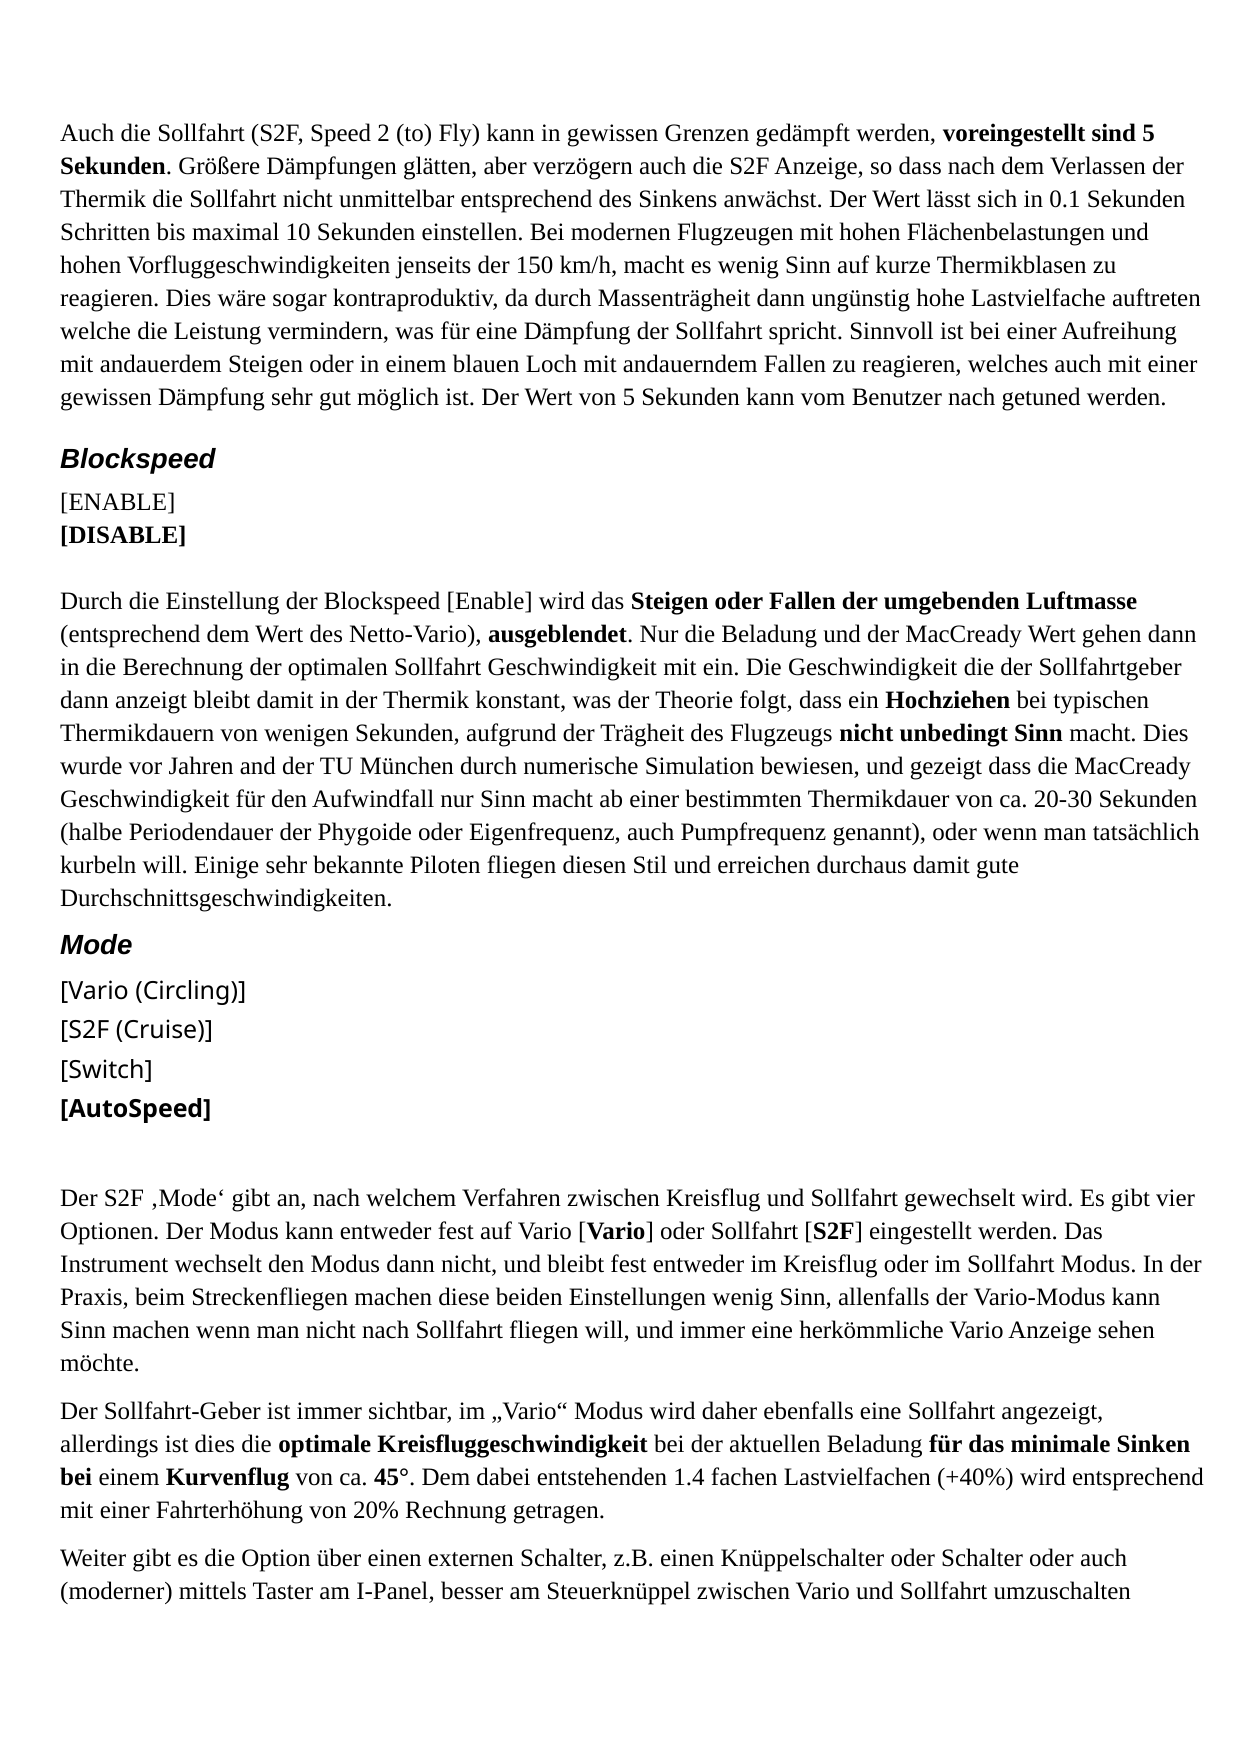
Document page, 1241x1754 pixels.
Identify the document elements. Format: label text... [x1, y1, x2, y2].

text [S2F (Cruise)] [60, 1012, 1207, 1046]
text Der Sollfahrt-Geber ist immer sichtbar, im „Vario“ Modus wird daher ebenfalls eine Sollfahrt angezeigt, allerdings ist dies die optimale Kreisfluggeschwindigkeit bei der aktuellen Beladung für das minimale Sinken bei einem Kurvenflug von ca. 45°. Dem dabei entstehenden 1.4 fachen Lastvielfachen (+40%) wird entsprechend mit einer Fahrterhöhung von 20% Rechnung getragen. [60, 1396, 1207, 1524]
text Durch die Einstellung der Blockspeed [Enable] wird das Steigen oder Fallen der umgebenden Luftmasse (entsprechend dem Wert des Netto-Vario), ausgeblendet. Nur die Beladung und der MacCready Wert gehen dann in die Berechnung der optimalen Sollfahrt Geschwindigkeit mit ein. Die Geschwindigkeit die der Sollfahrtgeber dann anzeigt bleibt damit in der Thermik konstant, was der Theorie folgt, dass ein Hochziehen bei typischen Thermikdauern von wenigen Sekunden, aufgrund der Trägheit des Flugzeugs nicht unbedingt Sinn macht. Dies wurde vor Jahren and der TU München durch numerische Simulation bewiesen, und gezeigt dass die MacCready Geschwindigkeit für den Aufwindfall nur Sinn macht ab einer bestimmten Thermikdauer von ca. 20-30 Sekunden (halbe Periodendauer der Phygoide oder Eigenfrequenz, auch Pumpfrequenz genannt), oder wenn man tatsächlich kurbeln will. Einige sehr bekannte Piloten fliegen diesen Stil und erreichen durchaus damit gute Durchschnittsgeschwindigkeiten. [60, 586, 1207, 912]
subtitle Blockspeed [60, 442, 1207, 474]
text Weiter gibt es die Option über einen externen Schalter, z.B. einen Knüppelschalter oder Schalter oder auch (moderner) mittels Taster am I-Panel, besser am Steuerknüppel zwischen Vario und Sollfahrt umzuschalten [60, 1543, 1207, 1604]
text [ENABLE] [60, 487, 1207, 516]
text Der S2F ‚Mode‘ gibt an, nach welchem Verfahren zwischen Kreisflug und Sollfahrt gewechselt wird. Es gibt vier Optionen. Der Modus kann entweder fest auf Vario [Vario] oder Sollfahrt [S2F] eingestellt werden. Das Instrument wechselt den Modus dann nicht, und bleibt fest entweder im Kreisflug oder im Sollfahrt Modus. In der Praxis, beim Streckenfliegen machen diese beiden Einstellungen wenig Sinn, allenfalls der Vario-Modus kann Sinn machen wenn man nicht nach Sollfahrt fliegen will, und immer eine herkömmliche Vario Anzeige sehen möchte. [60, 1183, 1207, 1377]
subtitle Mode [60, 928, 1207, 960]
text [Switch] [60, 1051, 1207, 1085]
text Auch die Sollfahrt (S2F, Speed 2 (to) Fly) kann in gewissen Grenzen gedämpft werden, voreingestellt sind 5 Sekunden. Größere Dämpfungen glätten, aber verzögern auch die S2F Anzeige, so dass nach dem Verlassen der Thermik die Sollfahrt nicht unmittelbar entsprechend des Sinkens anwächst. Der Wert lässt sich in 0.1 Sekunden Schritten bis maximal 10 Sekunden einstellen. Bei modernen Flugzeugen mit hohen Flächenbelastungen und hohen Vorfluggeschwindigkeiten jenseits der 150 km/h, macht es wenig Sinn auf kurze Thermikblasen zu reagieren. Dies wäre sogar kontraproduktiv, da durch Massenträgheit dann ungünstig hohe Lastvielfache auftreten welche die Leistung vermindern, was für eine Dämpfung der Sollfahrt spricht. Sinnvoll ist bei einer Aufreihung mit andauerdem Steigen oder in einem blauen Loch mit andauerndem Fallen zu reagieren, welches auch mit einer gewissen Dämpfung sehr gut möglich ist. Der Wert von 5 Sekunden kann vom Benutzer nach getuned werden. [60, 118, 1207, 411]
text [Vario (Circling)] [60, 973, 1207, 1007]
text [DISABLE] [60, 520, 1207, 548]
text [AutoSpeed] [60, 1090, 1207, 1124]
